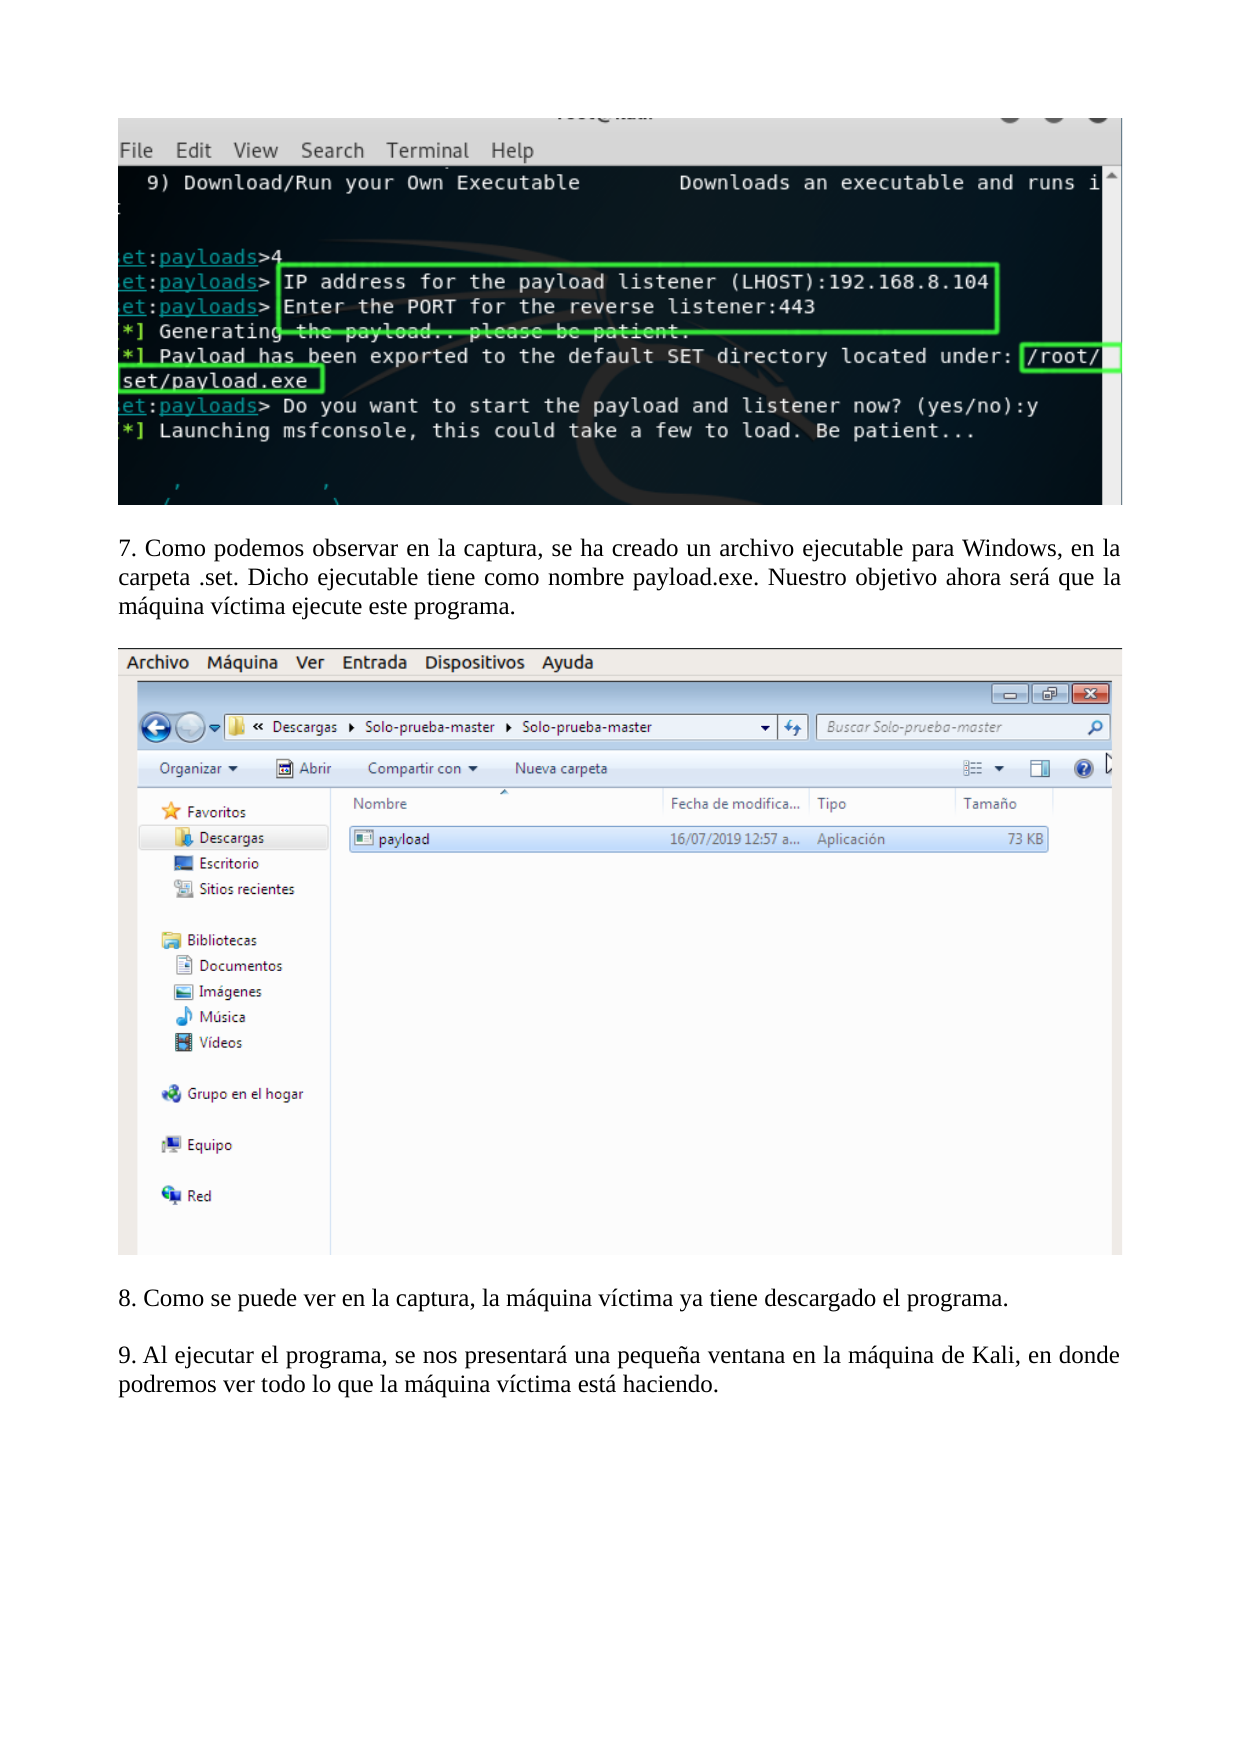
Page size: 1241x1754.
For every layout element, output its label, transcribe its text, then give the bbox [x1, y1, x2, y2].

picture [118, 648, 1123, 1255]
picture [118, 118, 1123, 505]
text 8. Como se puede ver en la captura, la máquina víctima ya tiene descargado el programa. [118, 1283, 1122, 1312]
text 7. Como podemos observar en la captura, se ha creado un archivo ejecutable para Windows, en la carpeta .set. Dicho ejecutable tiene como nombre payload.exe. Nuestro objetivo ahora será que la máquina víctima ejecute este programa. [118, 533, 1122, 619]
text 9. Al ejecutar el programa, se nos presentará una pequeña ventana en la máquina de Kali, en donde podremos ver todo lo que la máquina víctima está haciendo. [118, 1340, 1122, 1398]
